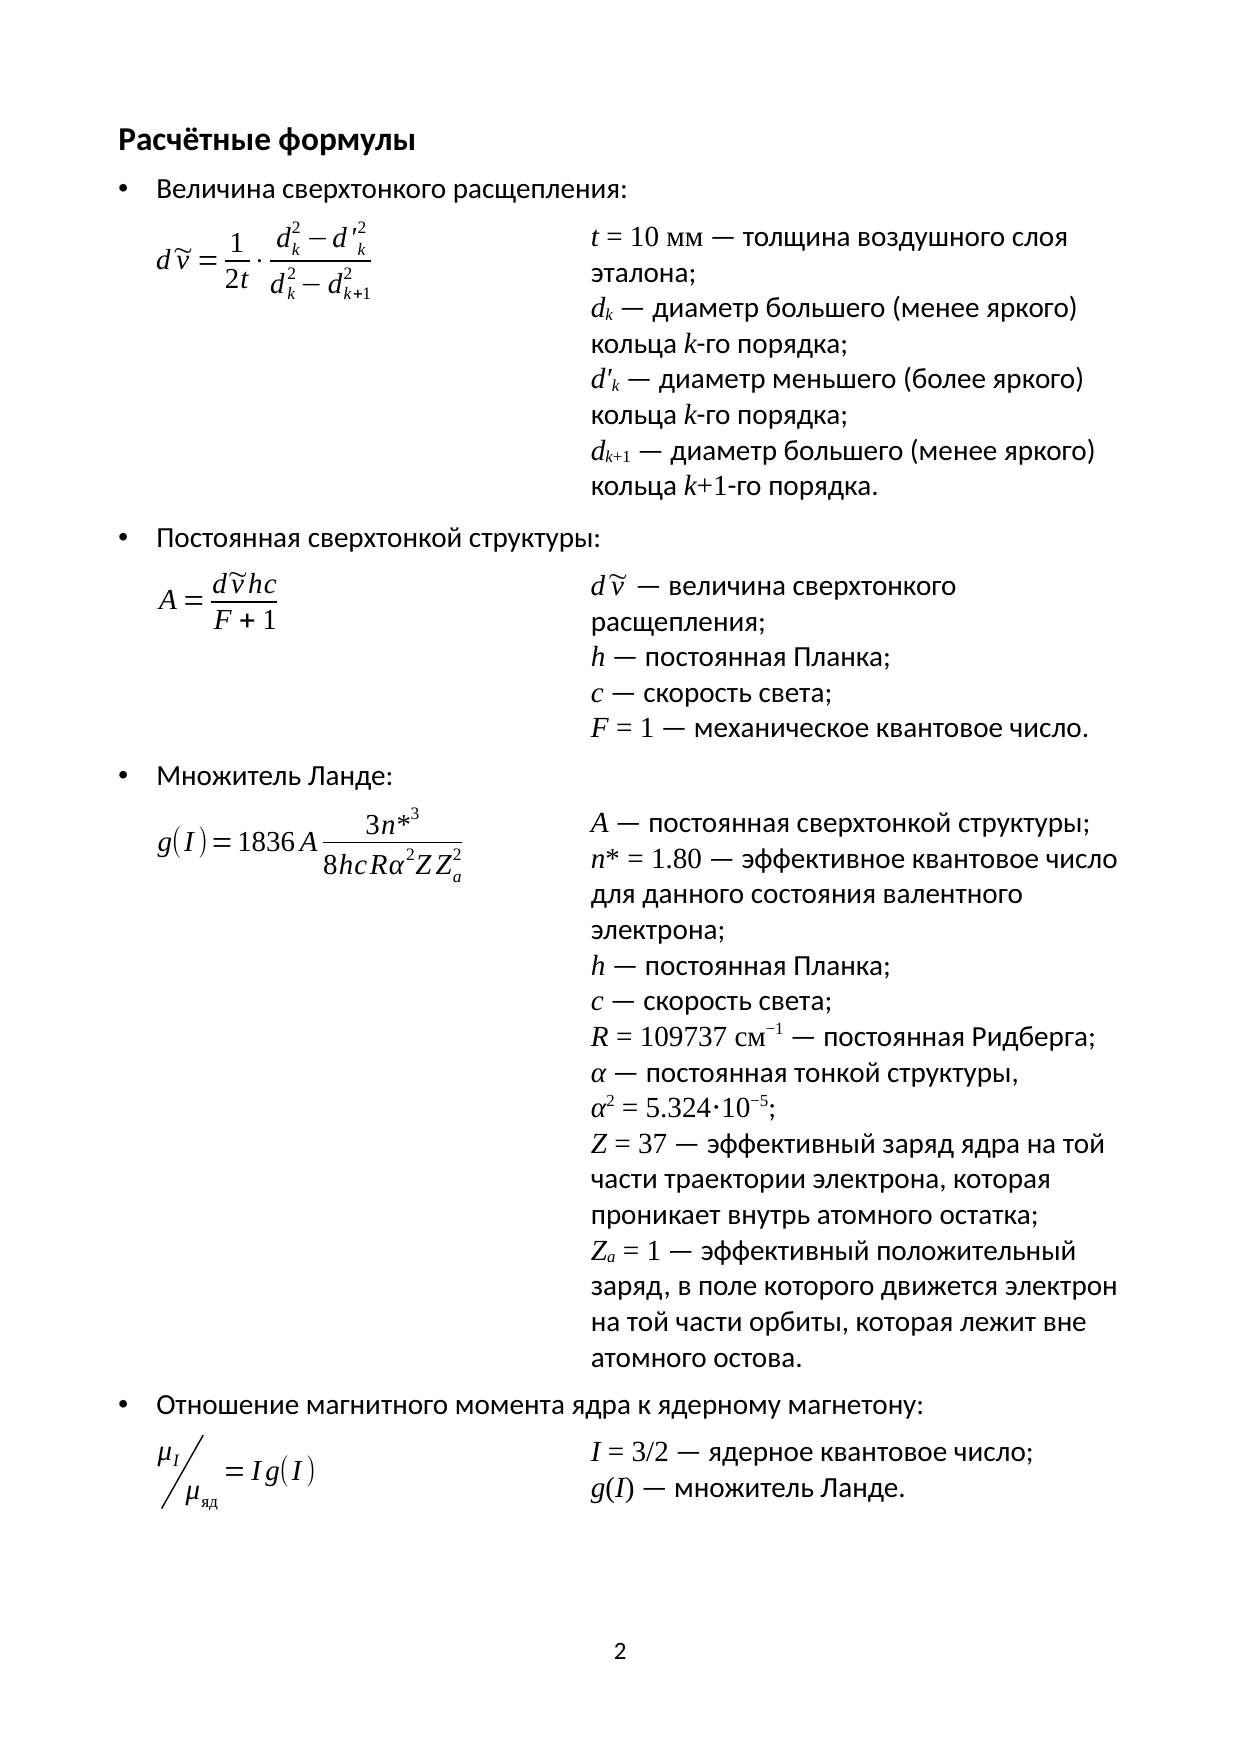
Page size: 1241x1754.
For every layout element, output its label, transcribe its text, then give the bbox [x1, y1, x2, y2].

table_header A — постоянная сверхтонкой структуры; n* = 1.80 — эффективное квантовое число для данного состояния валентного электрона; h — постоянная Планка; c — скорость света; R = 109737 см−1 — постоянная Ридберга; α — постоянная тонкой структуры, α2 = 5.324⋅10−5; Z = 37 — эффективный заряд ядра на той части траектории электрона, которая проникает внутрь атомного остатка; Za = 1 — эффективный положительный заряд, в поле которого движется электрон на той части орбиты, которая лежит вне атомного остова. [591, 804, 1122, 1386]
list Множитель Ланде: [118, 757, 1122, 792]
table_header t = 10 мм — толщина воздушного слоя эталона; dk — диаметр большего (менее яркого) кольца k-го порядка; d′k — диаметр меньшего (более яркого) кольца k-го порядка; dk+1 — диаметр большего (менее яркого) кольца k+1-го порядка. [591, 218, 1122, 519]
table_header [156, 804, 591, 1386]
list Отношение магнитного момента ядра к ядерному магнетону: [118, 1386, 1122, 1422]
table_header [156, 1434, 591, 1522]
list Постоянная сверхтонкой структуры: [118, 519, 1122, 555]
table_header — величина сверхтонкого расщепления; h — постоянная Планка; c — скорость света; F = 1 — механическое квантовое число. [591, 567, 1122, 757]
table_header I = 3/2 — ядерное квантовое число; g(I) — множитель Ланде. [591, 1434, 1122, 1522]
subtitle Расчётные формулы [118, 118, 1122, 159]
table_header [156, 567, 591, 757]
table_header [156, 218, 591, 519]
list Величина сверхтонкого расщепления: [118, 171, 1122, 206]
